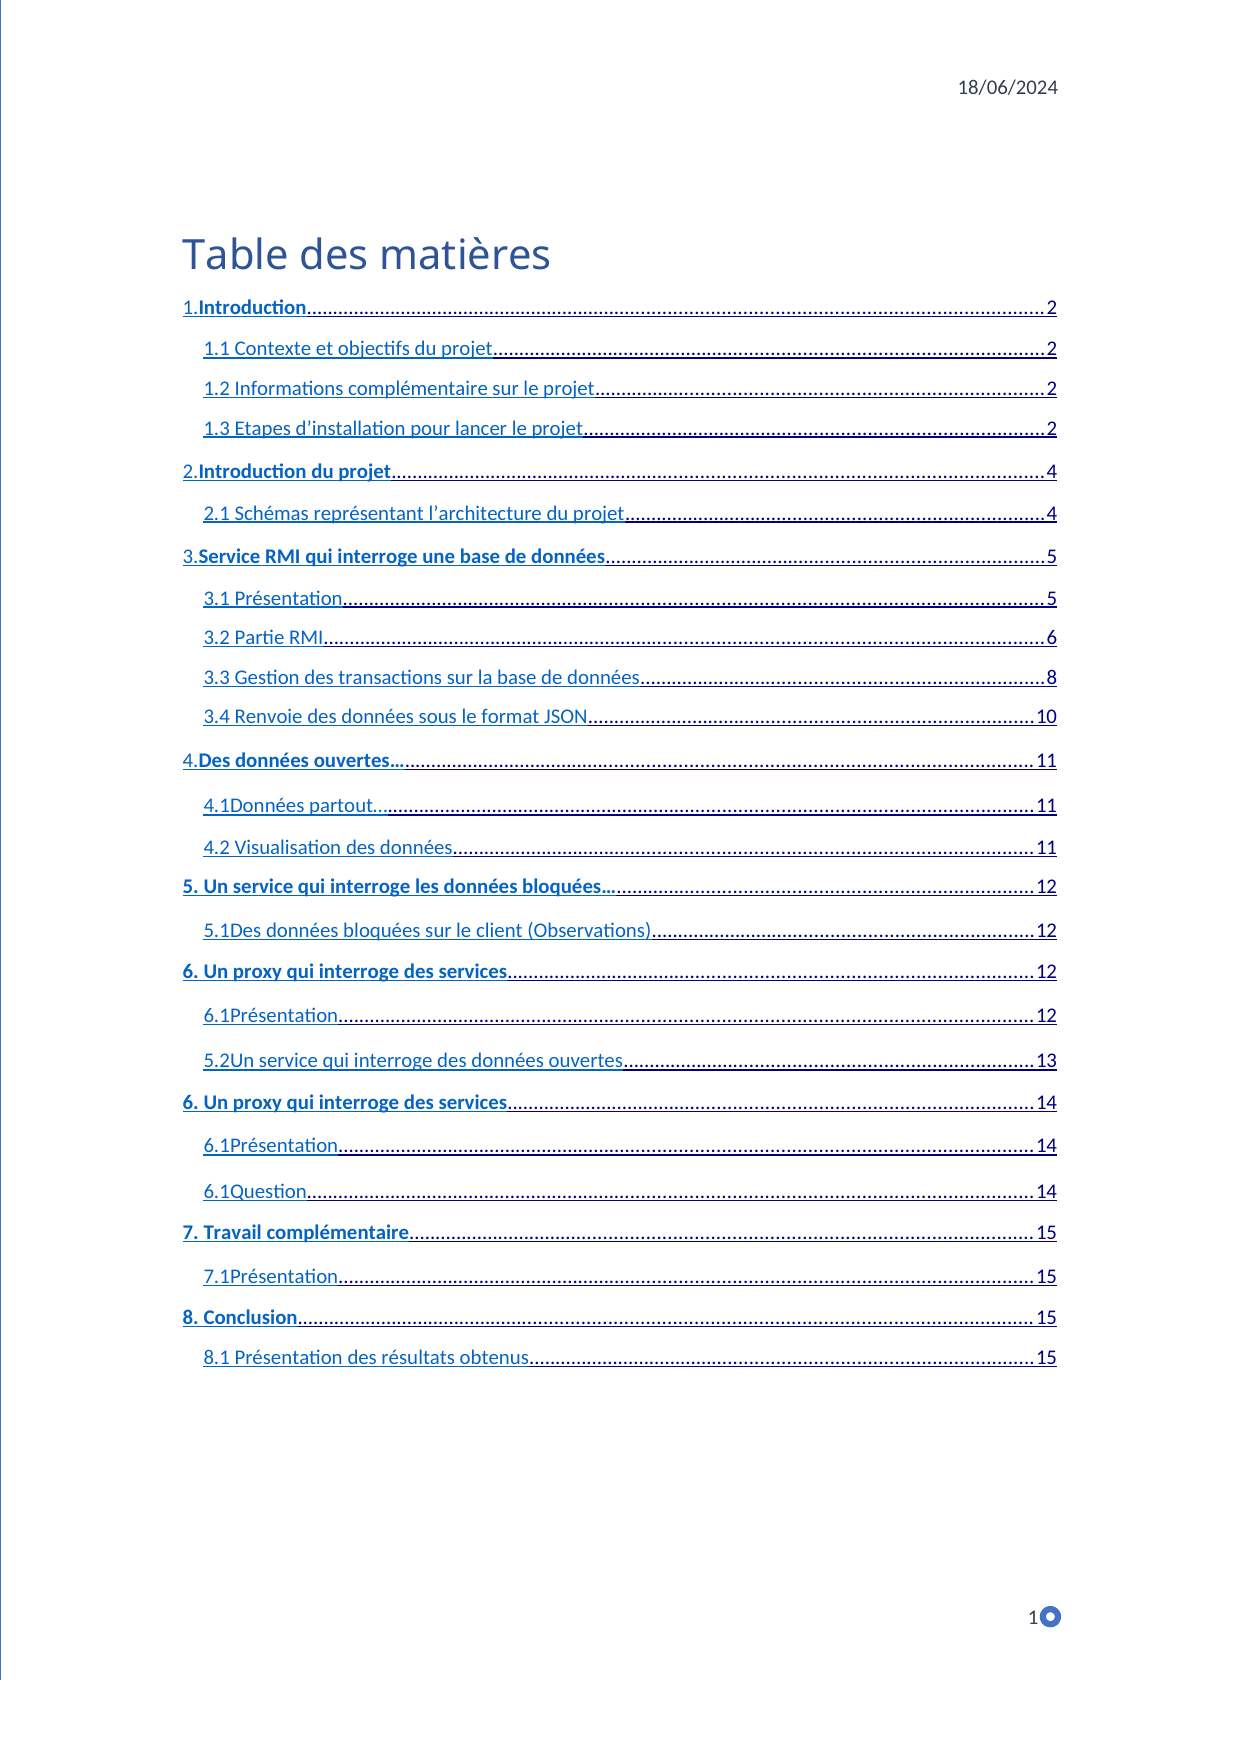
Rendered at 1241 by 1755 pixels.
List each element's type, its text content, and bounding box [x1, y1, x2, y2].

text 3.1 Présentation 5 [203, 585, 1058, 610]
text 7. Travail complémentaire 15 [182, 1219, 1058, 1245]
text 1. Introduction 2 [182, 290, 1058, 321]
text 6.1 Présentation 12 [203, 998, 1058, 1029]
text 8.1 Présentation des résultats obtenus 15 [203, 1344, 1058, 1369]
text 5.1 Des données bloquées sur le client (Observations) 12 [203, 913, 1058, 944]
text 1.3 Etapes d’installation pour lancer le projet 2 [203, 415, 1058, 440]
text 6. Un proxy qui interroge des services 14 [182, 1089, 1058, 1114]
text 1.1 Contexte et objectifs du projet 2 [203, 336, 1058, 361]
text 4.2 Visualisation des données 11 [203, 834, 1058, 859]
text 3.4 Renvoie des données sous le format JSON 10 [203, 703, 1058, 729]
text 2.1 Schémas représentant l’architecture du projet 4 [203, 500, 1058, 525]
text 5. Un service qui interroge les données bloquées… 12 [182, 873, 1058, 899]
text 1.2 Informations complémentaire sur le projet 2 [203, 375, 1058, 401]
text 4. Des données ouvertes… 11 [182, 743, 1058, 774]
text 5.2 Un service qui interroge des données ouvertes 13 [203, 1043, 1058, 1074]
text 3.2 Partie RMI 6 [203, 624, 1058, 650]
text 4.1 Données partout… 11 [203, 788, 1058, 819]
text 3.3 Gestion des transactions sur la base de données 8 [203, 664, 1058, 689]
text 3. Service RMI qui interroge une base de données 5 [182, 539, 1058, 570]
text 2. Introduction du projet 4 [182, 454, 1058, 485]
text 7.1 Présentation 15 [203, 1259, 1058, 1289]
text 8. Conclusion 15 [182, 1304, 1058, 1330]
text Table des matières [182, 225, 1058, 282]
text 6.1 Question 14 [203, 1174, 1058, 1204]
text 6.1 Présentation 14 [203, 1128, 1058, 1159]
text 6. Un proxy qui interroge des services 12 [182, 958, 1058, 984]
